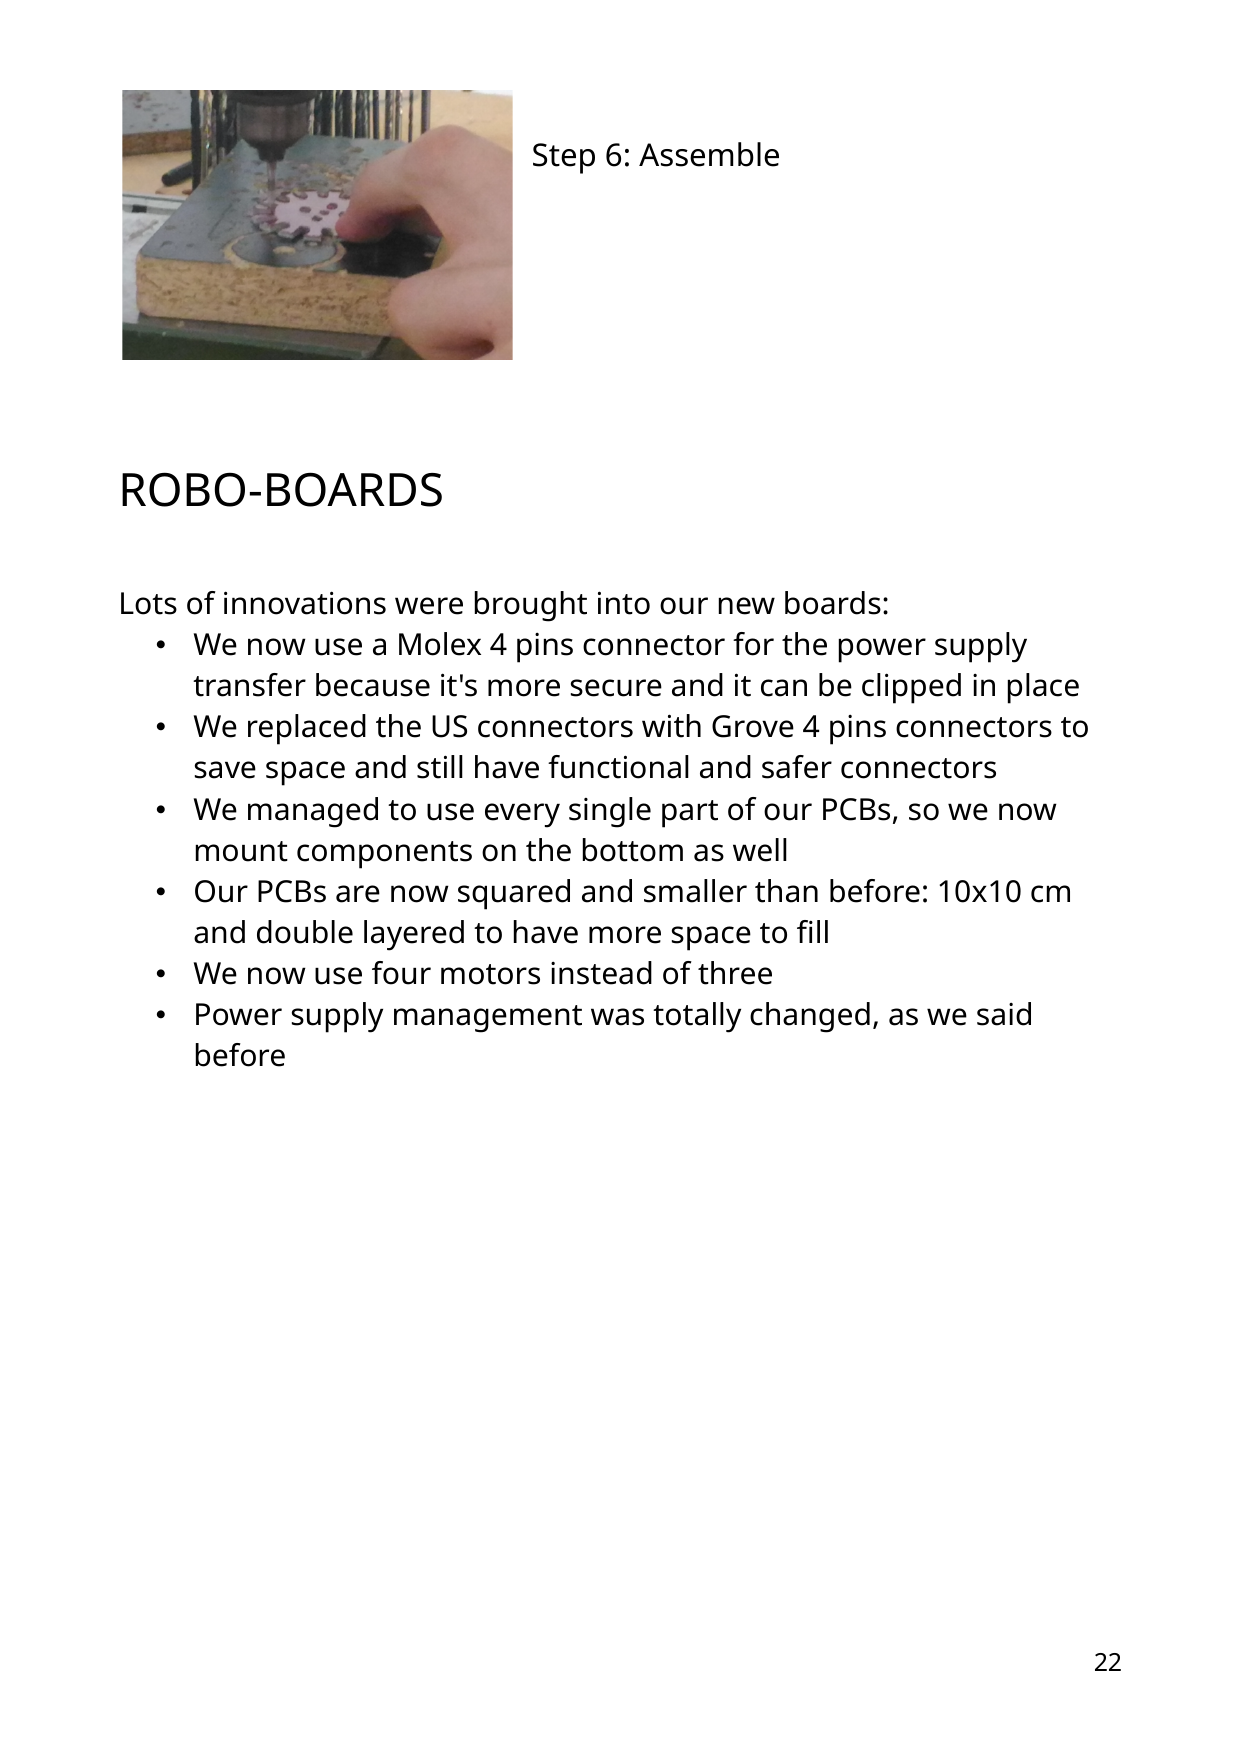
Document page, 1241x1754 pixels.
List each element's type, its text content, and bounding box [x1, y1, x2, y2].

text Lots of innovations were brought into our new boards: [118, 582, 1122, 623]
list Our PCBs are now squared and smaller than before: 10x10 cm and double layered to have more space to fill [156, 870, 1122, 952]
text Step 6: Assemble [515, 133, 1122, 176]
text ROBO-BOARDS [118, 457, 1122, 519]
list We managed to use every single part of our PCBs, so we now mount components on the bottom as well [156, 788, 1122, 870]
text [118, 133, 130, 176]
list We replaced the US connectors with Grove 4 pins connectors to save space and still have functional and safer connectors [156, 705, 1122, 788]
list Power supply management was totally changed, as we said before [156, 993, 1122, 1076]
list We now use a Molex 4 pins connector for the power supply transfer because it's more secure and it can be clipped in place [156, 623, 1122, 705]
list We now use four motors instead of three [156, 952, 1122, 993]
picture [130, 90, 515, 362]
